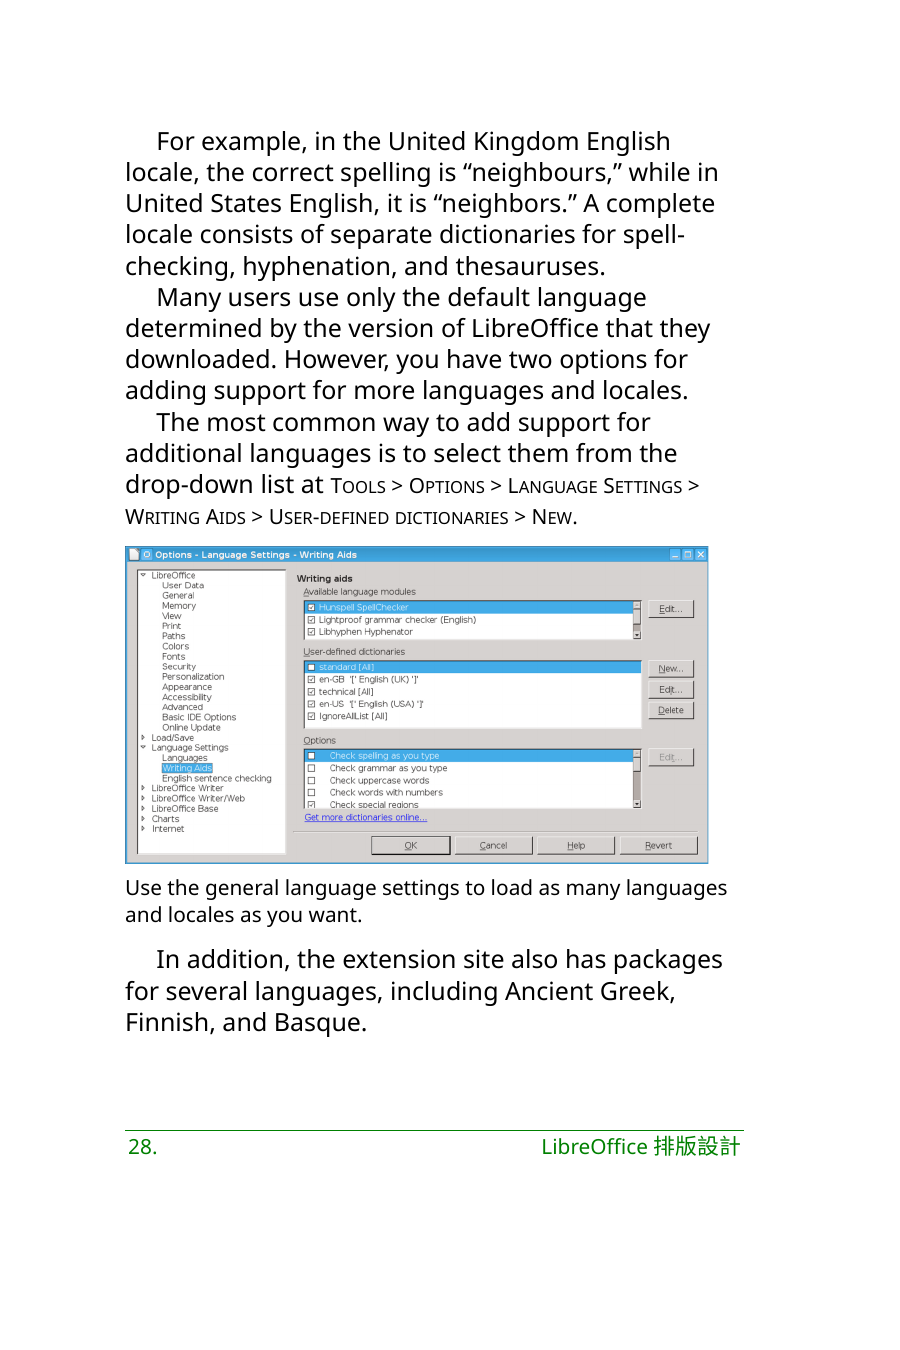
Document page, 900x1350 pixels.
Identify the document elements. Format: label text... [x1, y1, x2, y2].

text In addition, the extension site also has packages for several languages, including Ancient Greek, Finnish, and Basque. [125, 944, 744, 1037]
table_header [125, 547, 744, 866]
text For example, in the United Kingdom English locale, the correct spelling is “neighbours,” while in United States English, it is “neighbors.” A complete locale consists of separate dictionaries for spell-checking, hyphenation, and thesauruses. [125, 125, 744, 281]
picture [125, 546, 709, 864]
text Many users use only the default language determined by the version of LibreOffice that they downloaded. However, you have two options for adding support for more languages and locales. [125, 281, 744, 406]
text The most common way to add support for additional languages is to select them from the drop-down list at Tools > Options > Language Settings > Writing Aids > User-defined dictionaries > New. [125, 406, 744, 531]
table_cell Use the general language settings to load as many languages and locales as you want. [125, 866, 744, 928]
